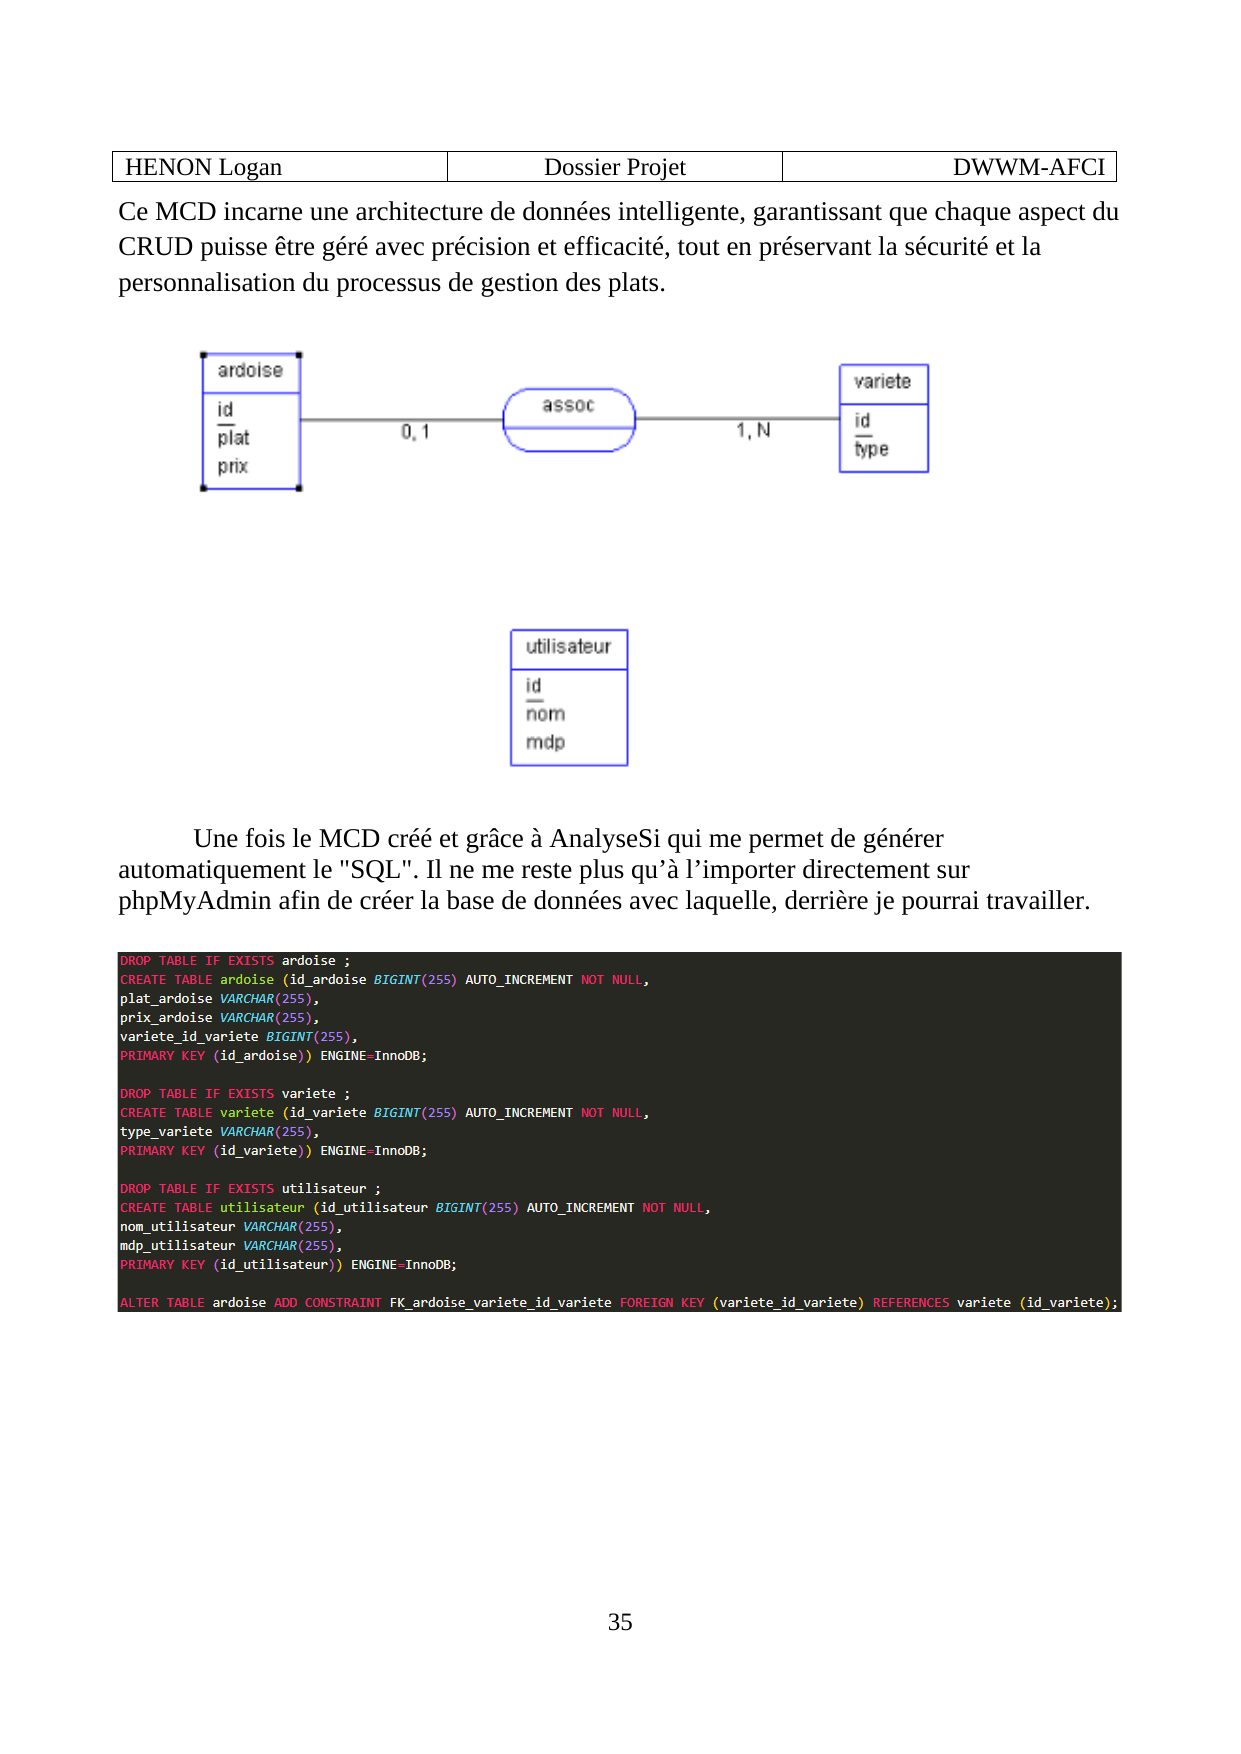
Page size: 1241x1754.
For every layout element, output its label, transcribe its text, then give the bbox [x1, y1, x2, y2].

picture [117, 952, 1122, 1312]
text Une fois le MCD créé et grâce à AnalyseSi qui me permet de générer automatiquement le "SQL". Il ne me reste plus qu’à l’importer directement sur phpMyAdmin afin de créer la base de données avec laquelle, derrière je pourrai travailler. [118, 822, 1122, 915]
picture [193, 336, 954, 782]
text Ce MCD incarne une architecture de données intelligente, garantissant que chaque aspect du CRUD puisse être géré avec précision et efficacité, tout en préservant la sécurité et la personnalisation du processus de gestion des plats. [118, 195, 1122, 297]
